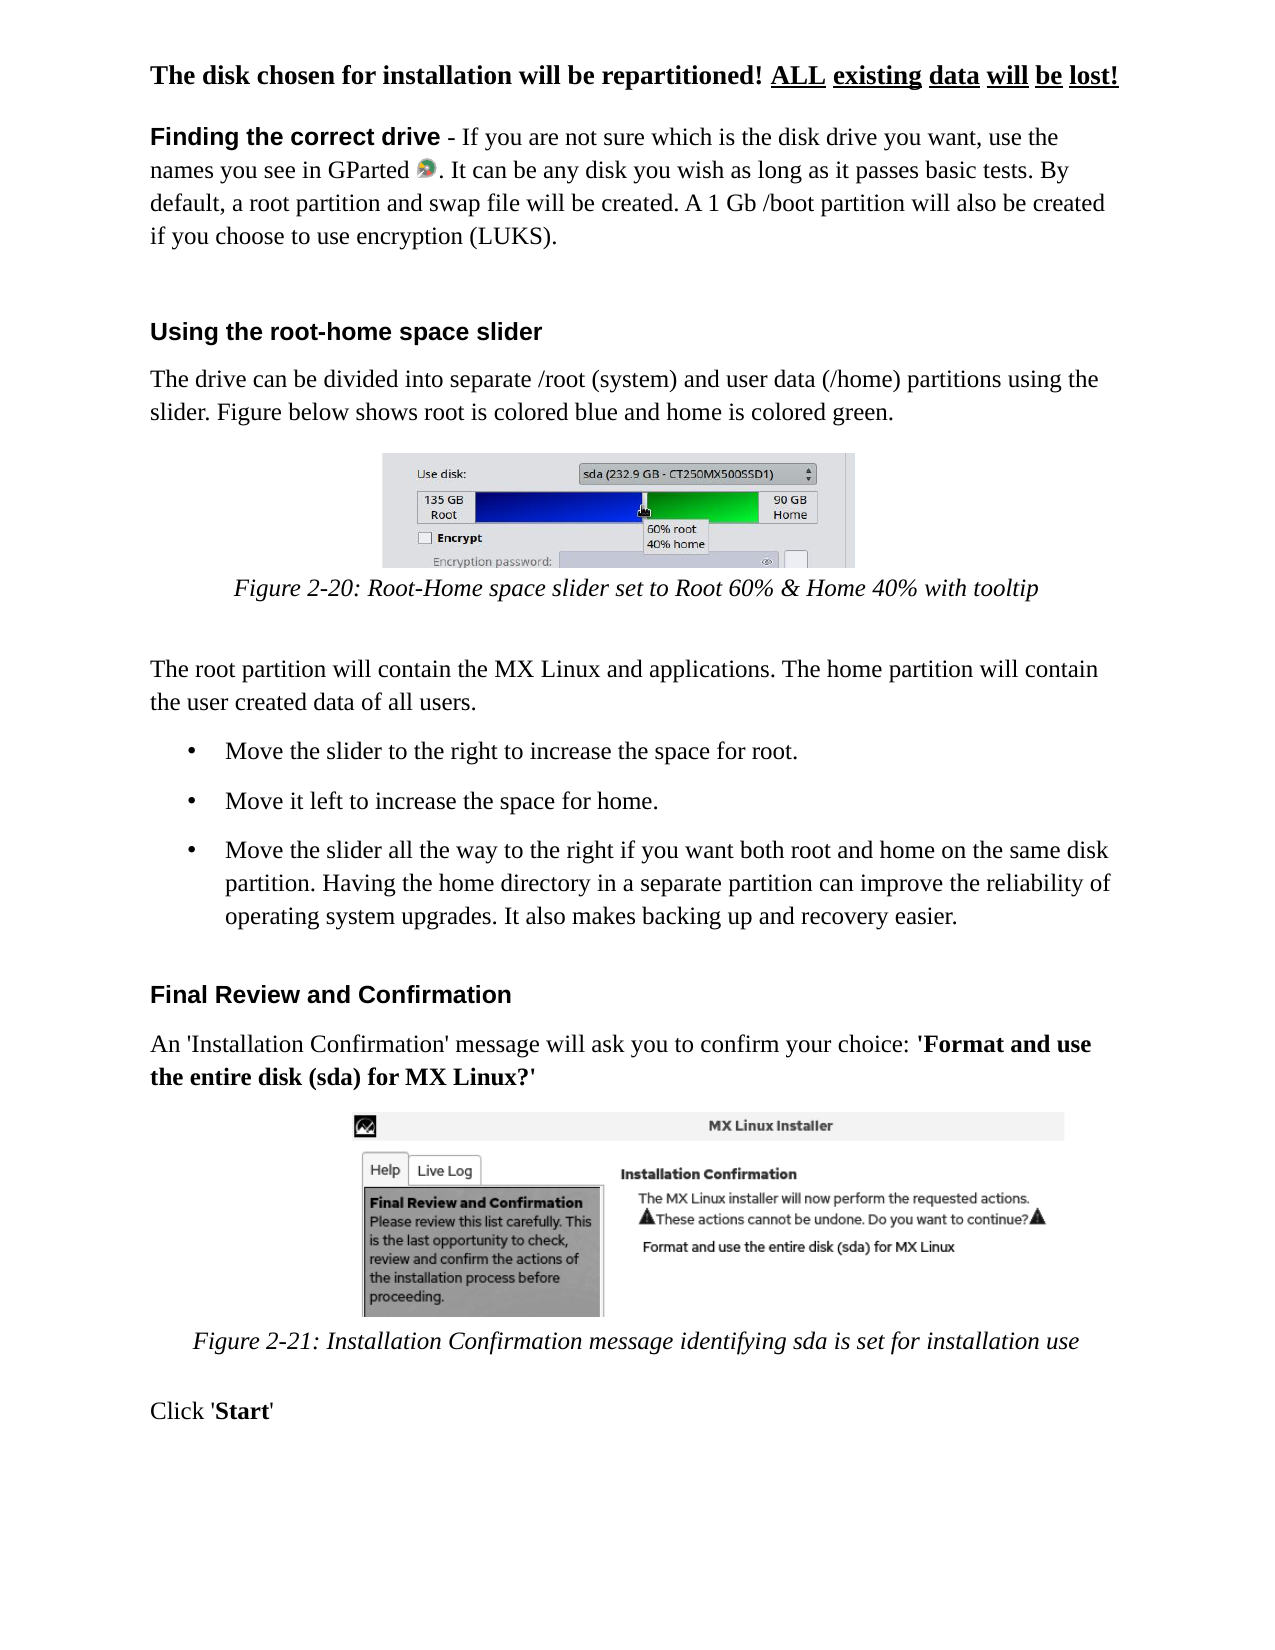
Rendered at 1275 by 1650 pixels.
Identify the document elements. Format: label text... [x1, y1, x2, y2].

text The root partition will contain the MX Linux and applications. The home partition will contain the user created data of all users. [150, 654, 1125, 716]
list Move the slider all the way to the right if you want both root and home on the same disk partition. Having the home directory in a separate partition can improve the reliability of operating system upgrades. It also makes backing up and recovery easier. [187, 835, 1125, 930]
text An 'Installation Confirmation' message will ask you to confirm your choice: 'Format and use the entire disk (sda) for MX Linux?' [150, 1029, 1125, 1091]
text The drive can be divided into separate /root (system) and user data (/home) partitions using the slider. Figure below shows root is colored blue and home is colored green. [150, 364, 1125, 426]
subtitle Final Review and Confirmation [150, 980, 1125, 1008]
text The disk chosen for installation will be repartitioned! ALL existing data will be lost! [150, 59, 1125, 90]
text Figure 2-20: Root-Home space slider set to Root 60% & Home 40% with tooltip [150, 457, 1125, 602]
picture [352, 1112, 1065, 1317]
list Move it left to increase the space for home. [187, 786, 1125, 814]
picture [382, 453, 855, 568]
subtitle Finding the correct drive [150, 122, 441, 151]
subtitle Using the root-home space slider [150, 317, 543, 345]
text Click 'Start' [150, 1396, 1125, 1424]
text - If you are not sure which is the disk drive you want, use the names you see in GParted . It can be any disk you wish as long as it passes basic tests. By default, a root partition and swap file will be created. A 1 Gb /boot partition will also be created if you choose to use encryption (LUKS). [150, 122, 1125, 250]
text Figure 2-21: Installation Confirmation message identifying sda is set for installation use [150, 1326, 1125, 1355]
list Move the slider to the right to increase the space for root. [187, 736, 1125, 765]
